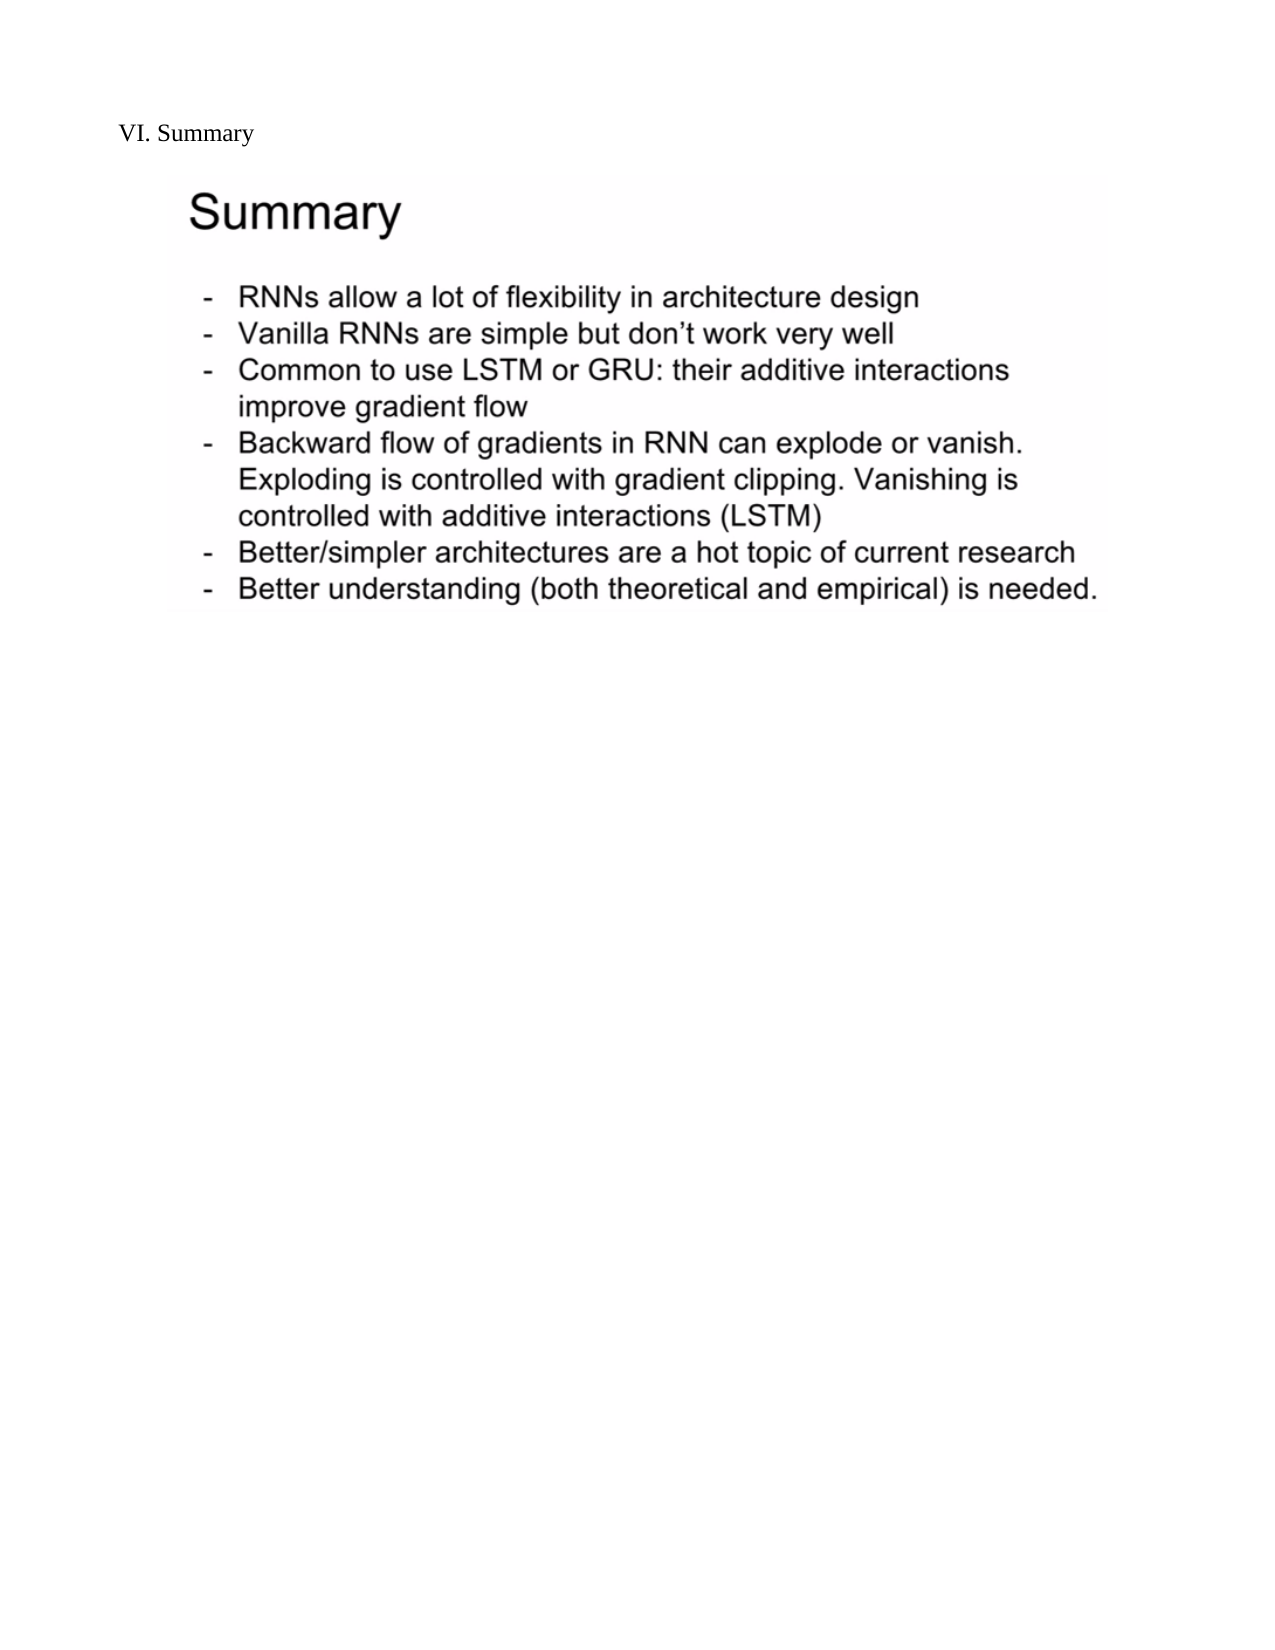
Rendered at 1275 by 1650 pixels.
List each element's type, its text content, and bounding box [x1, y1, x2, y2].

picture [166, 175, 1109, 612]
text VI. Summary [118, 118, 1157, 147]
